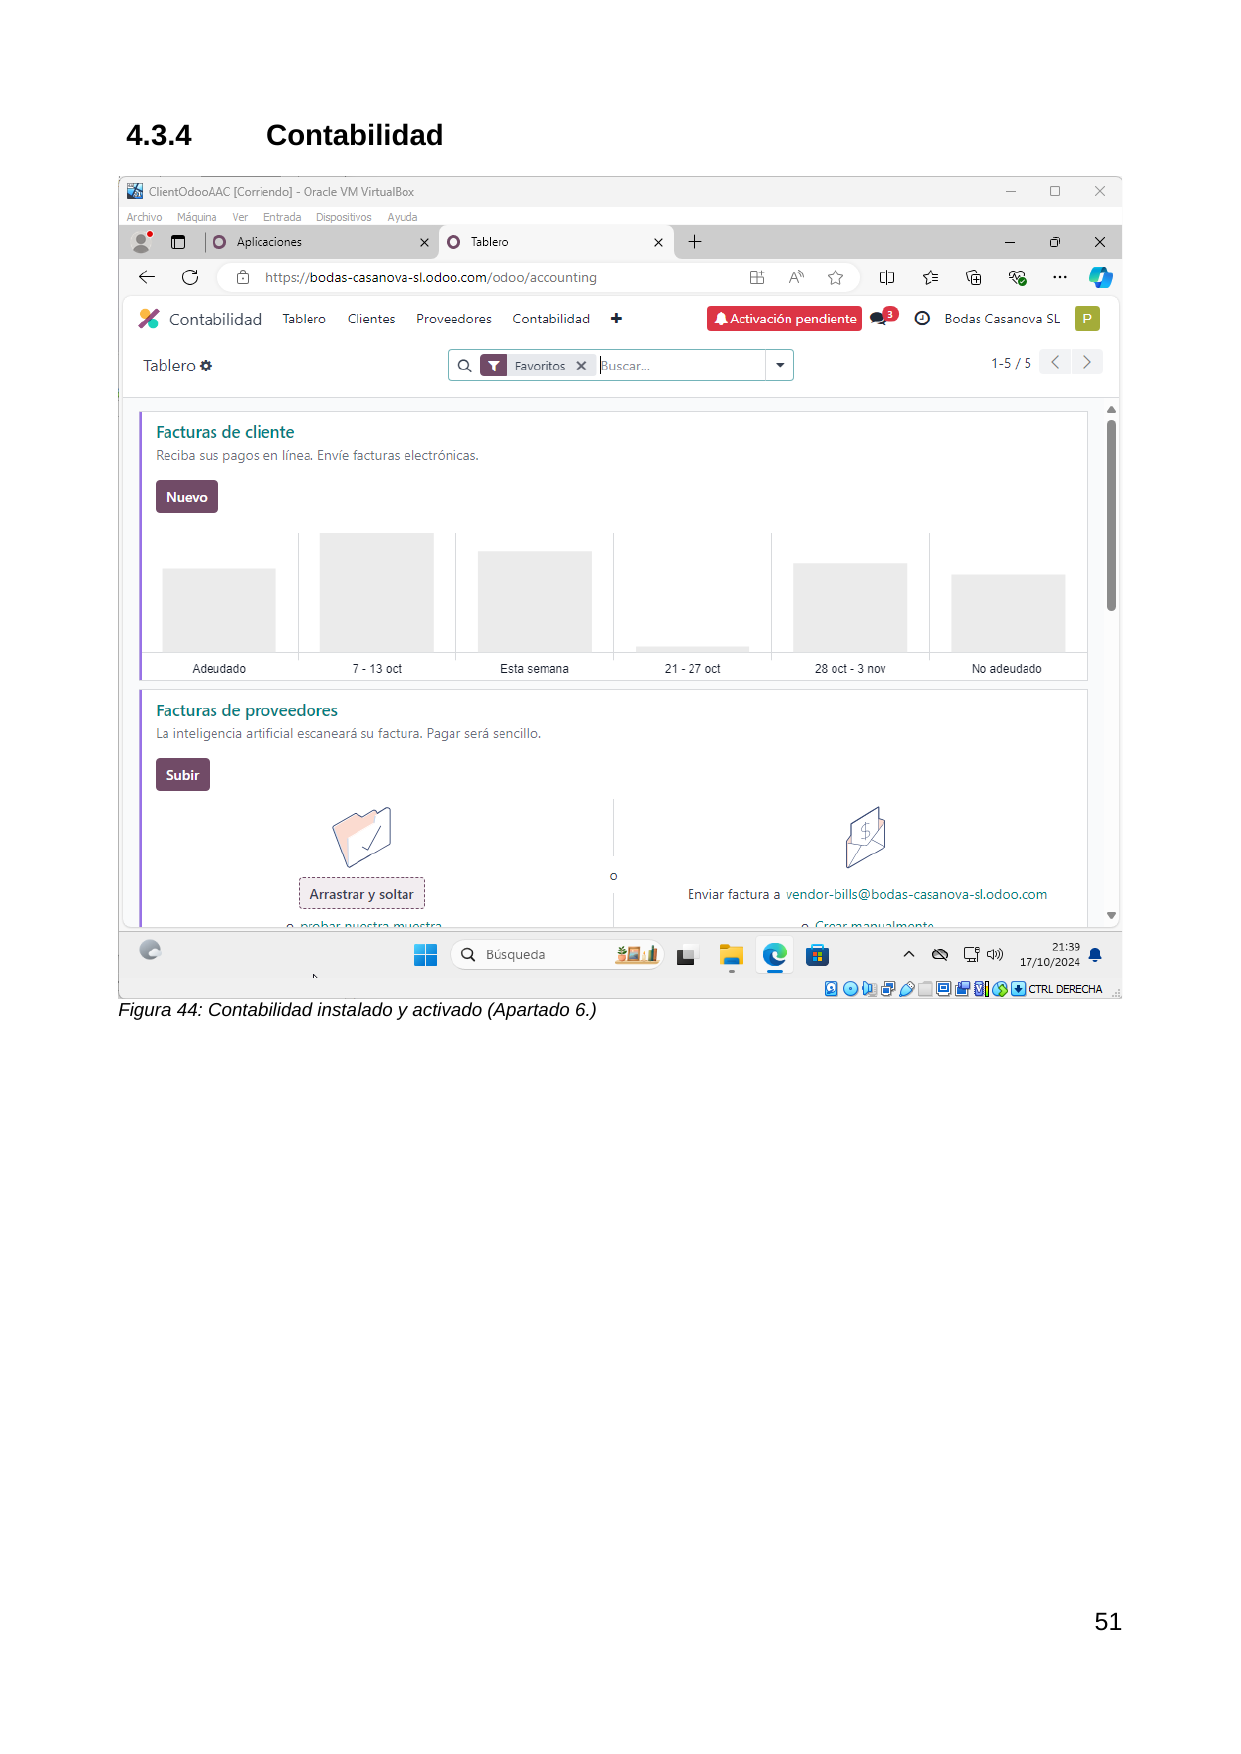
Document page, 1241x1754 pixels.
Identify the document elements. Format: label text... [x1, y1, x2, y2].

text Figura 44: Contabilidad instalado y activado (Apartado 6.) [118, 999, 1122, 1020]
subtitle Contabilidad [118, 118, 1122, 152]
picture [118, 176, 1123, 999]
